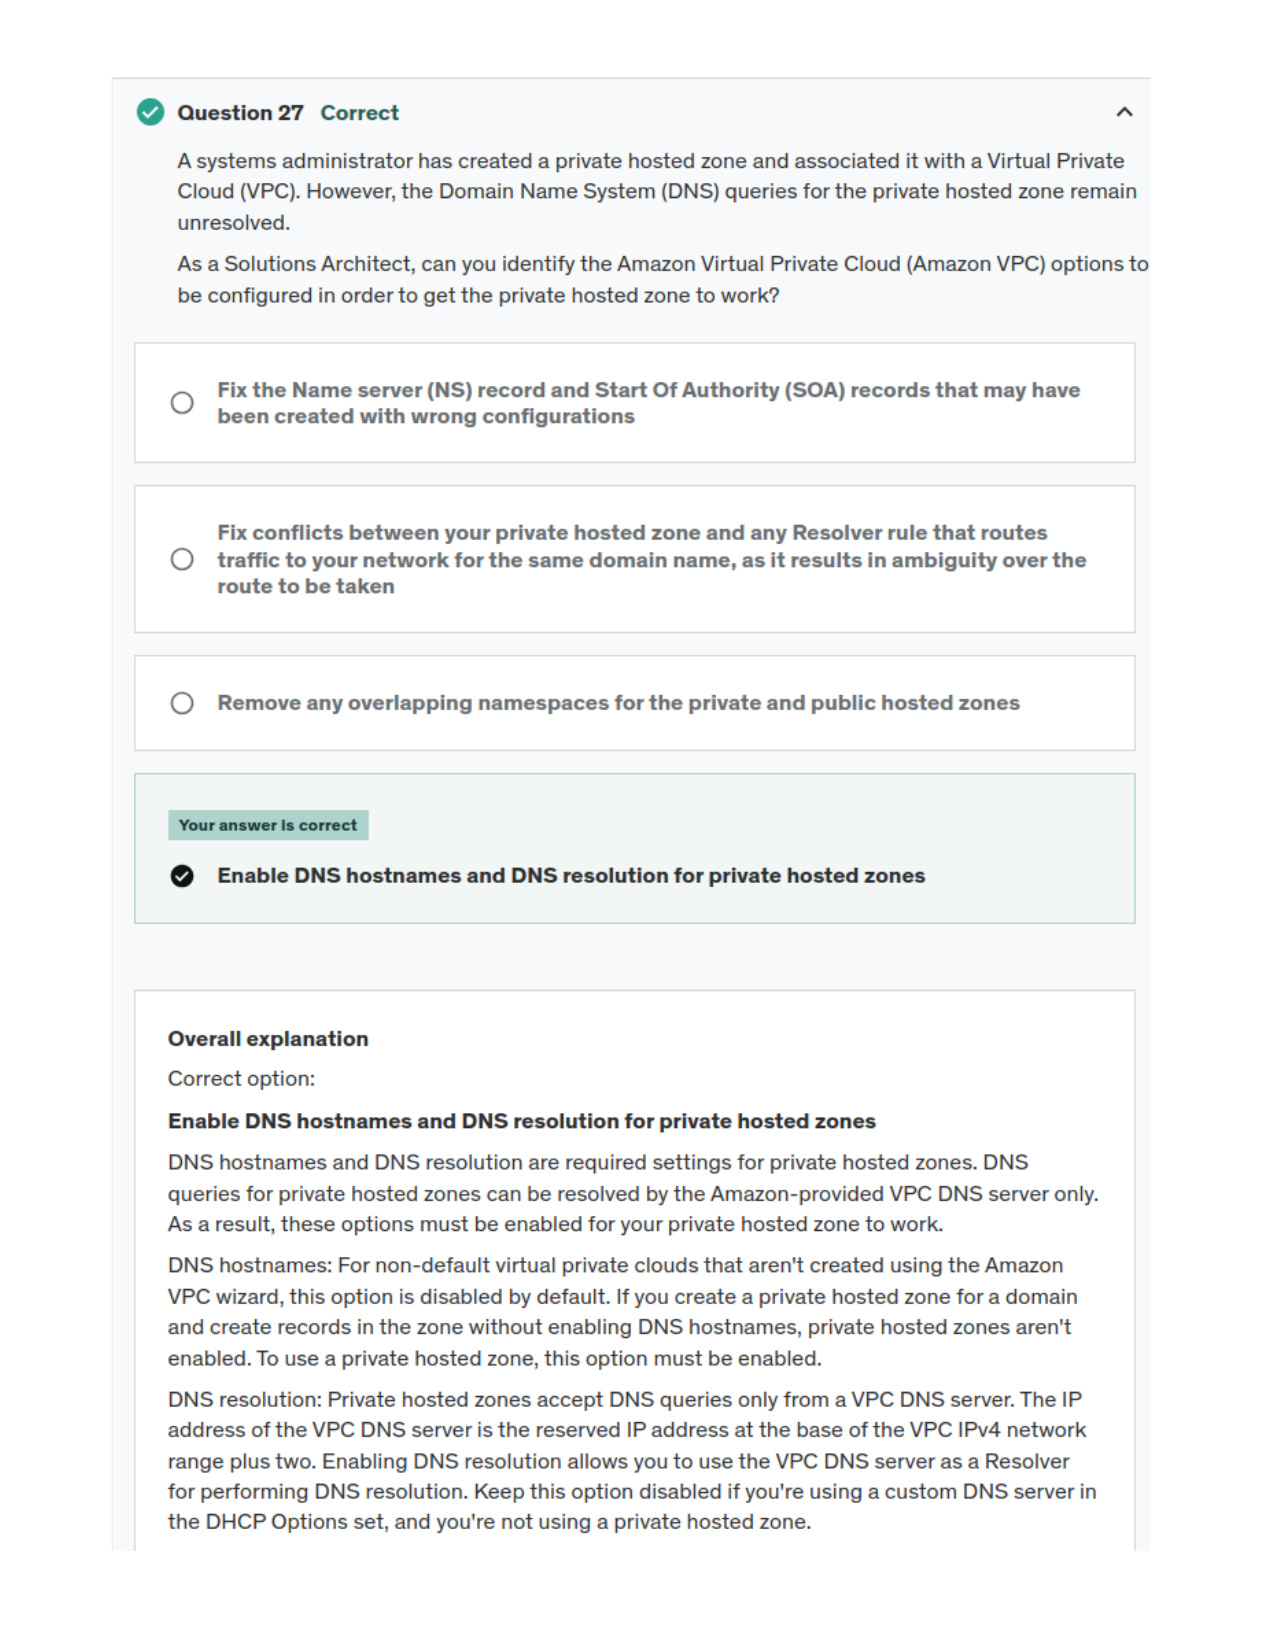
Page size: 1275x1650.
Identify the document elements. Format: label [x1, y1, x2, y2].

picture [111, 75, 1151, 1551]
